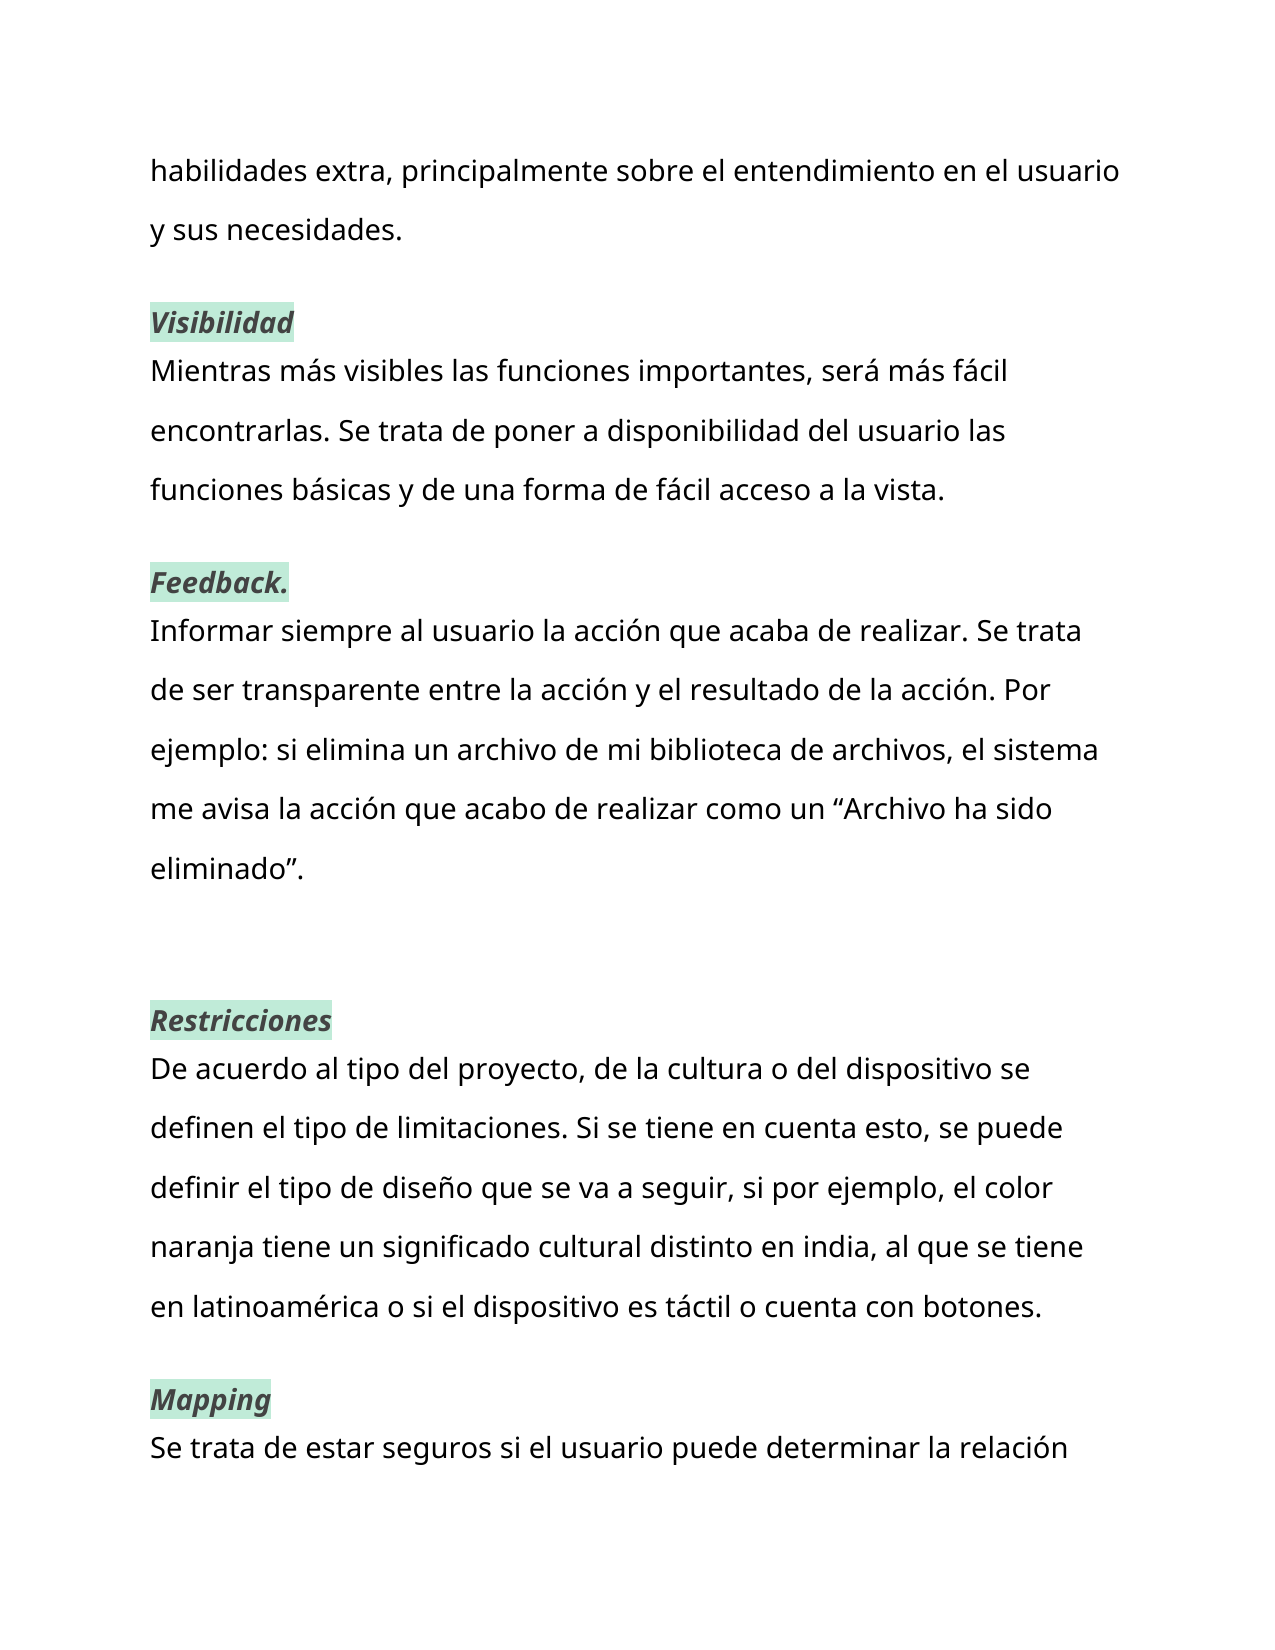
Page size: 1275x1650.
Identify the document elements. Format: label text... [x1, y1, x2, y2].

subtitle Restricciones [332, 1000, 1125, 1040]
text De acuerdo al tipo del proyecto, de la cultura o del dispositivo se definen el tipo de limitaciones. Si se tiene en cuenta esto, se puede definir el tipo de diseño que se va a seguir, si por ejemplo, el color naranja tiene un significado cultural distinto en india, al que se tiene en latinoamérica o si el dispositivo es táctil o cuenta con botones. [150, 1048, 1125, 1326]
text Informar siempre al usuario la acción que acaba de realizar. Se trata de ser transparente entre la acción y el resultado de la acción. Por ejemplo: si elimina un archivo de mi biblioteca de archivos, el sistema me avisa la acción que acabo de realizar como un “Archivo ha sido eliminado”. [150, 610, 1125, 888]
subtitle Visibilidad [294, 302, 1125, 342]
text Se trata de estar seguros si el usuario puede determinar la relación [150, 1427, 1125, 1467]
subtitle Feedback. [289, 562, 1125, 602]
text habilidades extra, principalmente sobre el entendimiento en el usuario y sus necesidades. [150, 150, 1125, 249]
subtitle Mapping [271, 1379, 1125, 1419]
text Mientras más visibles las funciones importantes, será más fácil encontrarlas. Se trata de poner a disponibilidad del usuario las funciones básicas y de una forma de fácil acceso a la vista. [150, 350, 1125, 509]
